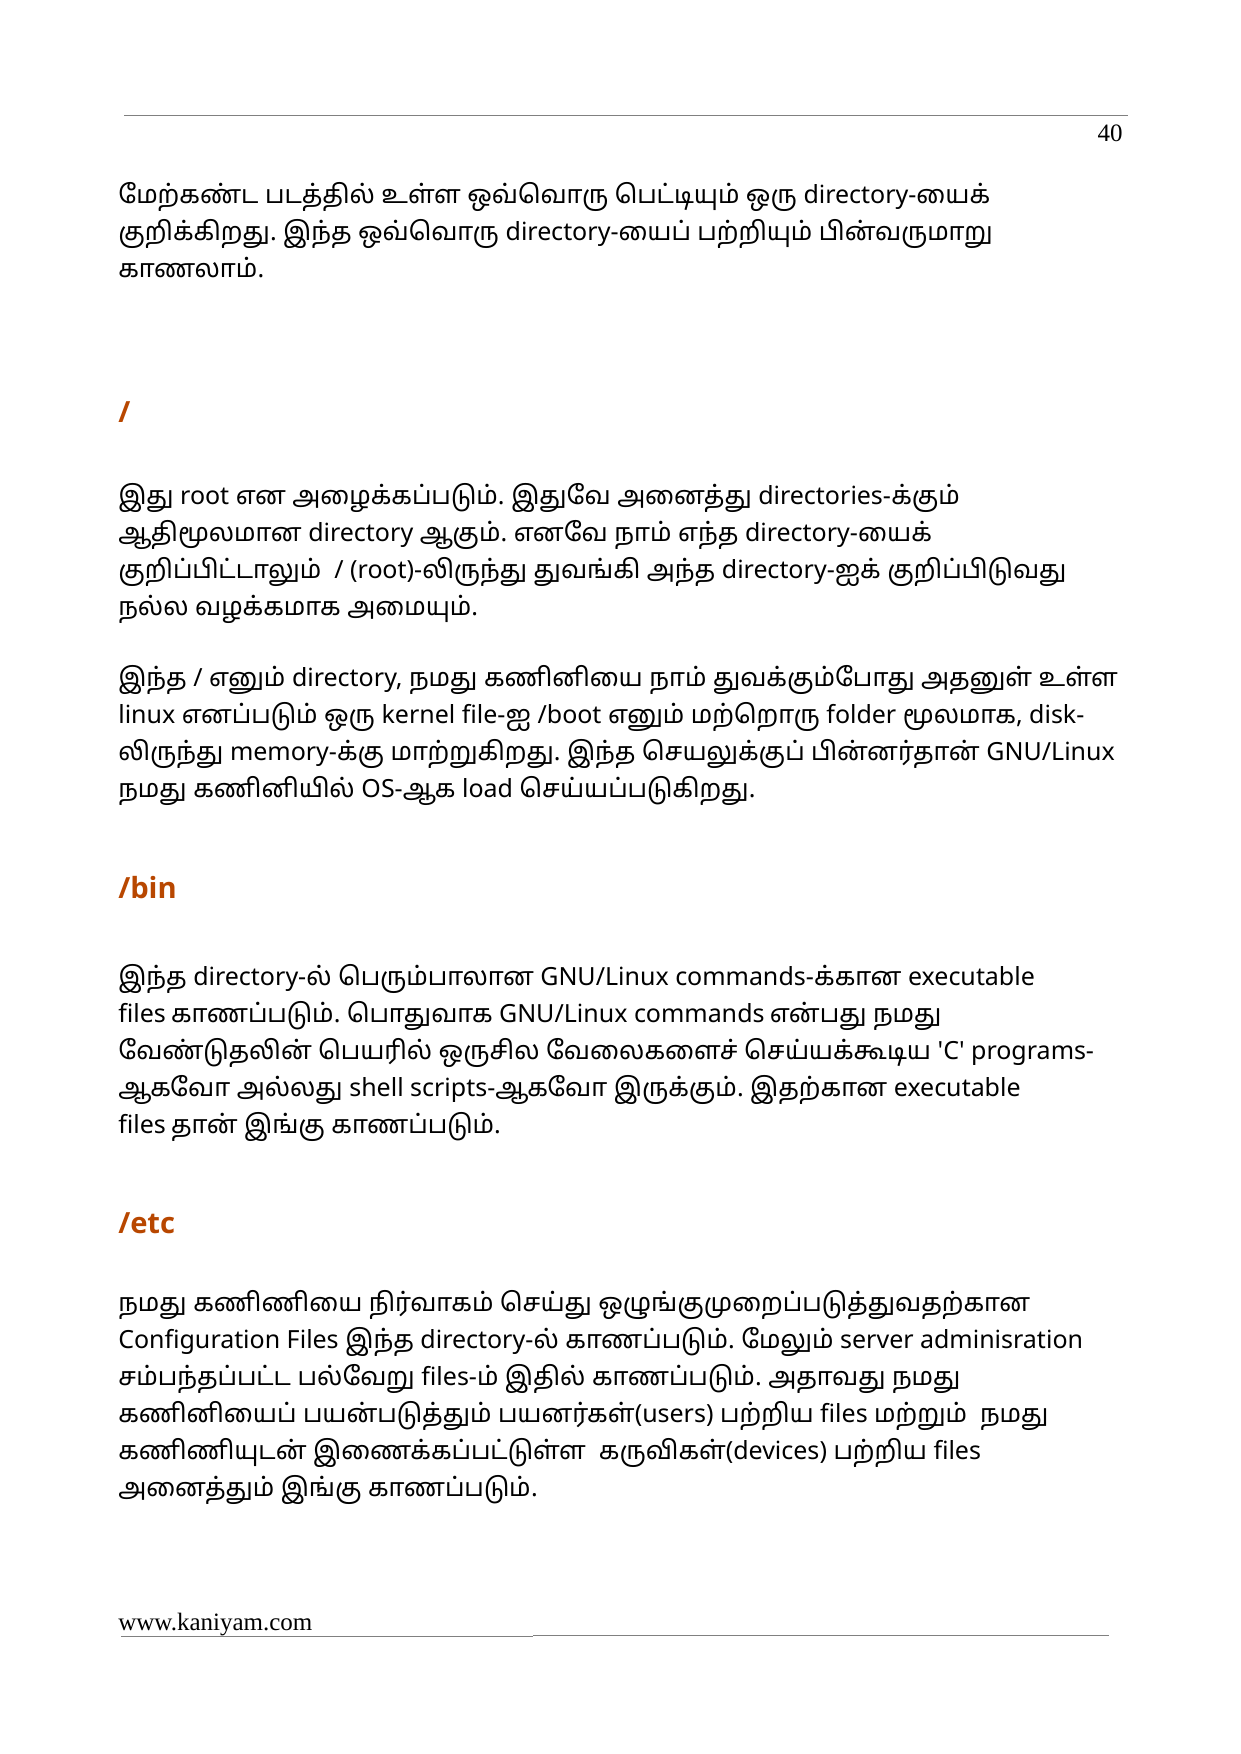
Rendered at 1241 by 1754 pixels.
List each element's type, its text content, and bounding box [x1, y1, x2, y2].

text இது root என அழைக்கப்படும். இதுவே அனைத்து directories-க்கும் ஆதிமூலமான directory ஆகும். எனவே நாம் எந்த directory-யைக் குறிப்பிட்டாலும் / (root)-லிருந்து துவங்கி அந்த directory-ஐக் குறிப்பிடுவது நல்ல வழக்கமாக அமையும். [118, 478, 1122, 626]
text இந்த / எனும் directory, நமது கணினியை நாம் துவக்கும்போது அதனுள் உள்ள linux எனப்படும் ஒரு kernel file-ஐ /boot எனும் மற்றொரு folder மூலமாக, disk-லிருந்து memory-க்கு மாற்றுகிறது. இந்த செயலுக்குப் பின்னர்தான் GNU/Linux நமது கணினியில் OS-ஆக load செய்யப்படுகிறது. [118, 660, 1122, 842]
text நமது கணிணியை நிர்வாகம் செய்து ஒழுங்குமுறைப்படுத்துவதற்கான Configuration Files இந்த directory-ல் காணப்படும். மேலும் server adminisration சம்பந்தப்பட்ட பல்வேறு files-ம் இதில் காணப்படும். அதாவது நமது கணினியைப் பயன்படுத்தும் பயனர்கள்(users) பற்றிய files மற்றும் நமது கணிணியுடன் இணைக்கப்பட்டுள்ள கருவிகள்(devices) பற்றிய files அனைத்தும் இங்கு காணப்படும். [118, 1289, 1122, 1541]
subtitle /bin [118, 867, 1122, 907]
subtitle /etc [118, 1203, 1122, 1242]
text இந்த directory-ல் பெரும்பாலான GNU/Linux commands-க்கான executable filesகாணப்படும். பொதுவாக GNU/Linux commandsஎன்பது நமது வேண்டுதலின் பெயரில் ஒருசில வேலைகளைச் செய்யக்கூடிய 'C' programs-ஆகவோ அல்லது shell scripts-ஆகவோ இருக்கும். இதற்கான executable filesதான் இங்கு காணப்படும். [118, 959, 1122, 1178]
subtitle / [118, 392, 1122, 431]
text மேற்கண்ட படத்தில் உள்ள ஒவ்வொரு பெட்டியும் ஒரு directory-யைக் குறிக்கிறது. இந்த ஒவ்வொரு directory-யைப் பற்றியும் பின்வருமாறு காணலாம். [118, 176, 1122, 367]
